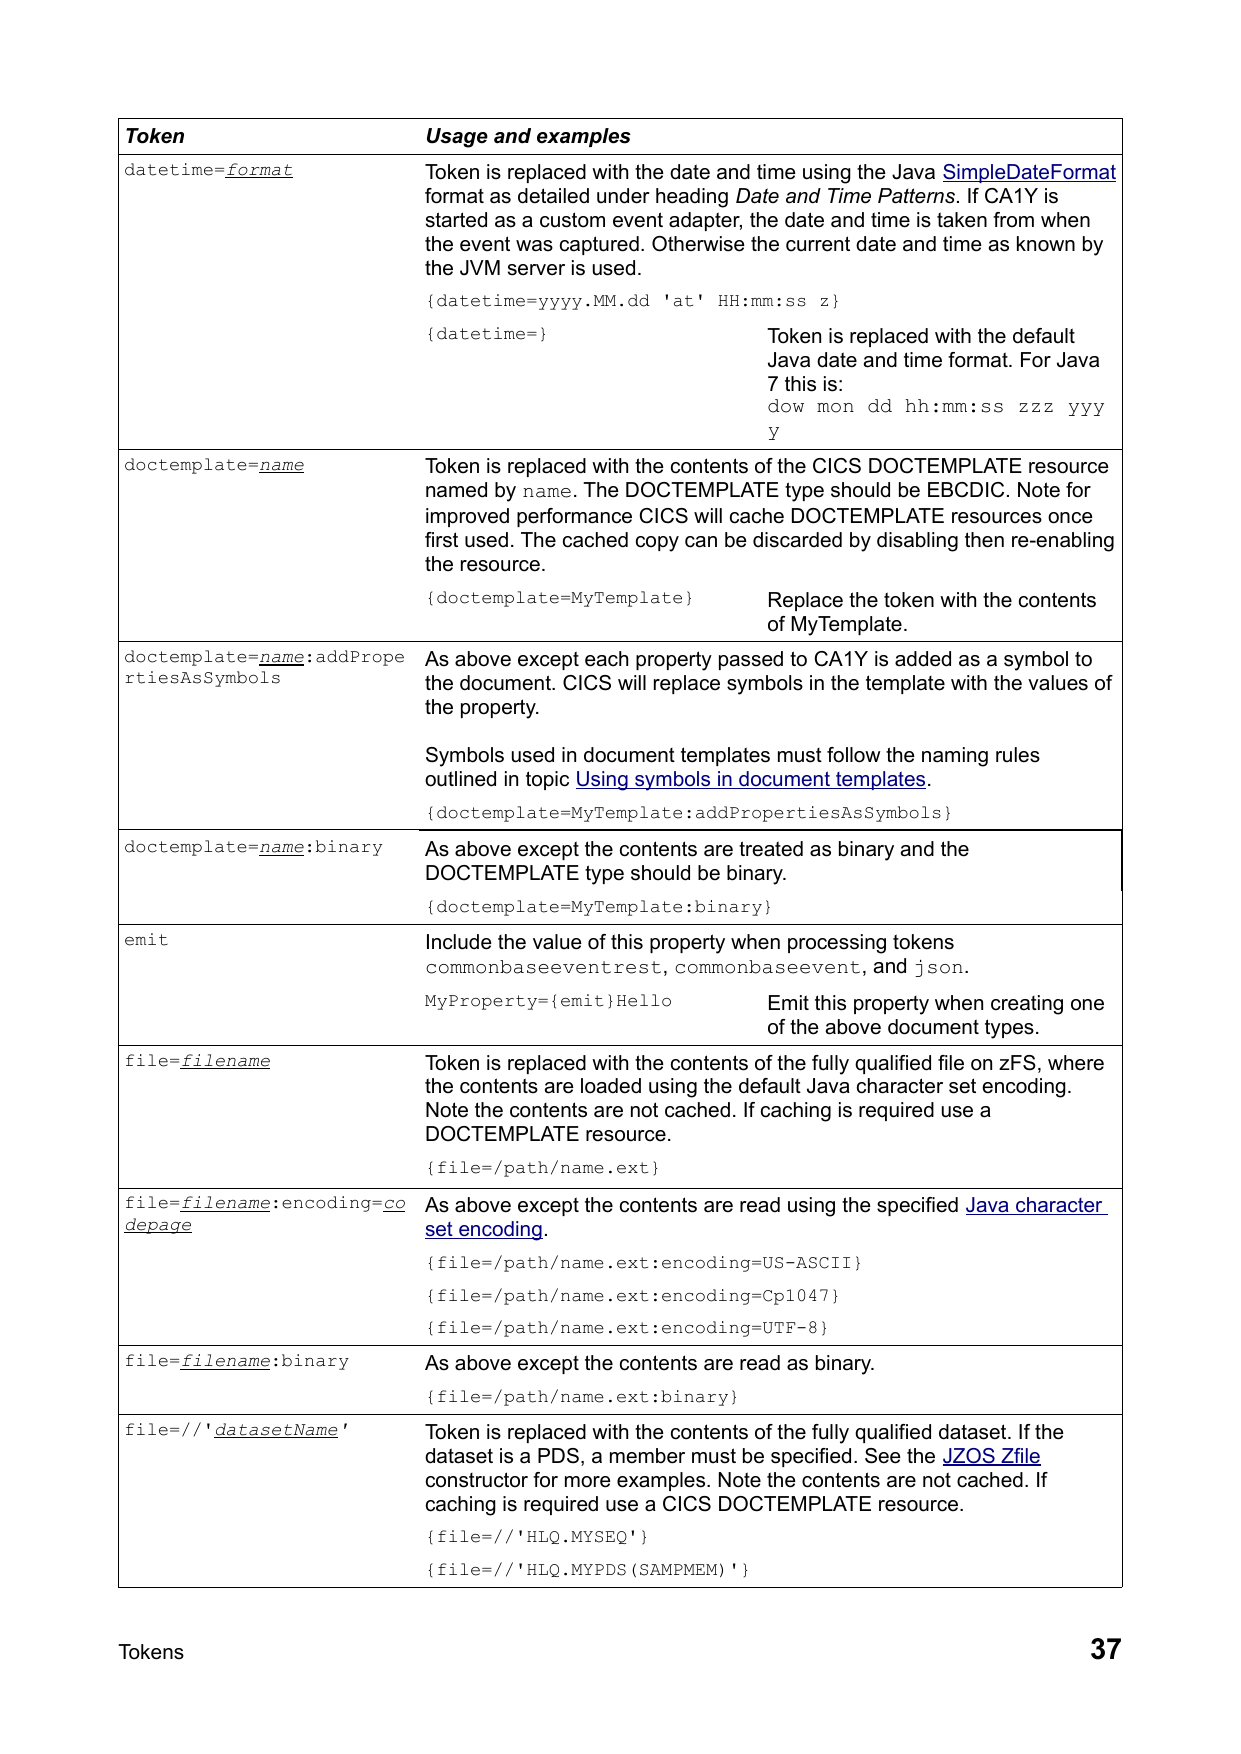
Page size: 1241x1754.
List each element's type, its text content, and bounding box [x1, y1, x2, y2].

table_cell {file=/path/name.ext:encoding=UTF-8} [419, 1313, 1122, 1345]
table_cell Emit this property when creating one of the above document types. [761, 985, 1122, 1044]
table_cell {doctemplate=MyTemplate:addPropertiesAsSymbols} [419, 797, 1122, 829]
table_cell Token is replaced with the default Java date and time format. For Java 7 this is: dow mon dd hh:mm:ss zzz yyyy [761, 318, 1122, 448]
table_header Usage and examples [419, 119, 1122, 154]
table_cell Token is replaced with the contents of the fully qualified file on zFS, where the contents are loaded using the default Java character set encoding. Note the contents are not cached. If caching is required use a DOCTEMPLATE resource. [419, 1046, 1122, 1152]
table_cell Token is replaced with the date and time using the Java SimpleDateFormat format as detailed under heading Date and Time Patterns. If CA1Y is started as a custom event adapter, the date and time is taken from when the event was captured. Otherwise the current date and time as known by the JVM server is used. [419, 155, 1122, 285]
table_cell file=filename [119, 1046, 419, 1187]
table_cell {doctemplate=MyTemplate:binary} [419, 891, 1122, 924]
table_cell As above except each property passed to CA1Y is added as a symbol to the document. CICS will replace symbols in the template with the values of the property. Symbols used in document templates must follow the naming rules outlined in topic Using symbols in document templates. [419, 642, 1122, 797]
table_header Token [119, 119, 419, 154]
table_cell {file=//'HLQ.MYPDS(SAMPMEM)'} [419, 1554, 1122, 1587]
table_cell Replace the token with the contents of MyTemplate. [761, 582, 1122, 641]
table_cell {file=/path/name.ext:binary} [419, 1381, 1122, 1414]
table_cell Token is replaced with the contents of the fully qualified dataset. If the dataset is a PDS, a member must be specified. See the JZOS Zfile constructor for more examples. Note the contents are not cached. If caching is required use a CICS DOCTEMPLATE resource. [419, 1415, 1122, 1521]
table_cell [761, 1152, 1122, 1187]
table_cell {file=//'HLQ.MYSEQ'} [419, 1521, 1122, 1554]
table_cell doctemplate=name [119, 450, 419, 641]
table_cell file=//'datasetName' [119, 1415, 419, 1587]
table_cell As above except the contents are read as binary. [419, 1346, 1122, 1381]
table_cell doctemplate=name:addPropertiesAsSymbols [119, 642, 419, 829]
table_cell {file=/path/name.ext:encoding=Cp1047} [419, 1280, 1122, 1312]
table_cell file=filename:binary [119, 1346, 419, 1414]
table_cell {doctemplate=MyTemplate} [419, 582, 761, 641]
table_cell MyProperty={emit}Hello [419, 985, 761, 1044]
table_cell file=filename:encoding=codepage [119, 1189, 419, 1345]
table_cell As above except the contents are read using the specified Java character set encoding. [419, 1189, 1122, 1247]
table_cell {file=/path/name.ext:encoding=US-ASCII} [419, 1247, 1122, 1280]
table_cell {datetime=yyyy.MM.dd 'at' HH:mm:ss z} [419, 285, 1122, 318]
table_cell Include the value of this property when processing tokens commonbaseeventrest, commonbaseevent, and json. [419, 925, 1122, 985]
table_cell {datetime=} [419, 318, 761, 448]
table_cell doctemplate=name:binary [119, 830, 419, 924]
table_cell Token is replaced with the contents of the CICS DOCTEMPLATE resource named by name. The DOCTEMPLATE type should be EBCDIC. Note for improved performance CICS will cache DOCTEMPLATE resources once first used. The cached copy can be discarded by disabling then re-enabling the resource. [419, 450, 1122, 582]
table_cell datetime=format [119, 155, 419, 448]
table_cell As above except the contents are treated as binary and the DOCTEMPLATE type should be binary. [419, 831, 1121, 891]
table_cell emit [119, 925, 419, 1044]
table_cell {file=/path/name.ext} [419, 1152, 761, 1187]
